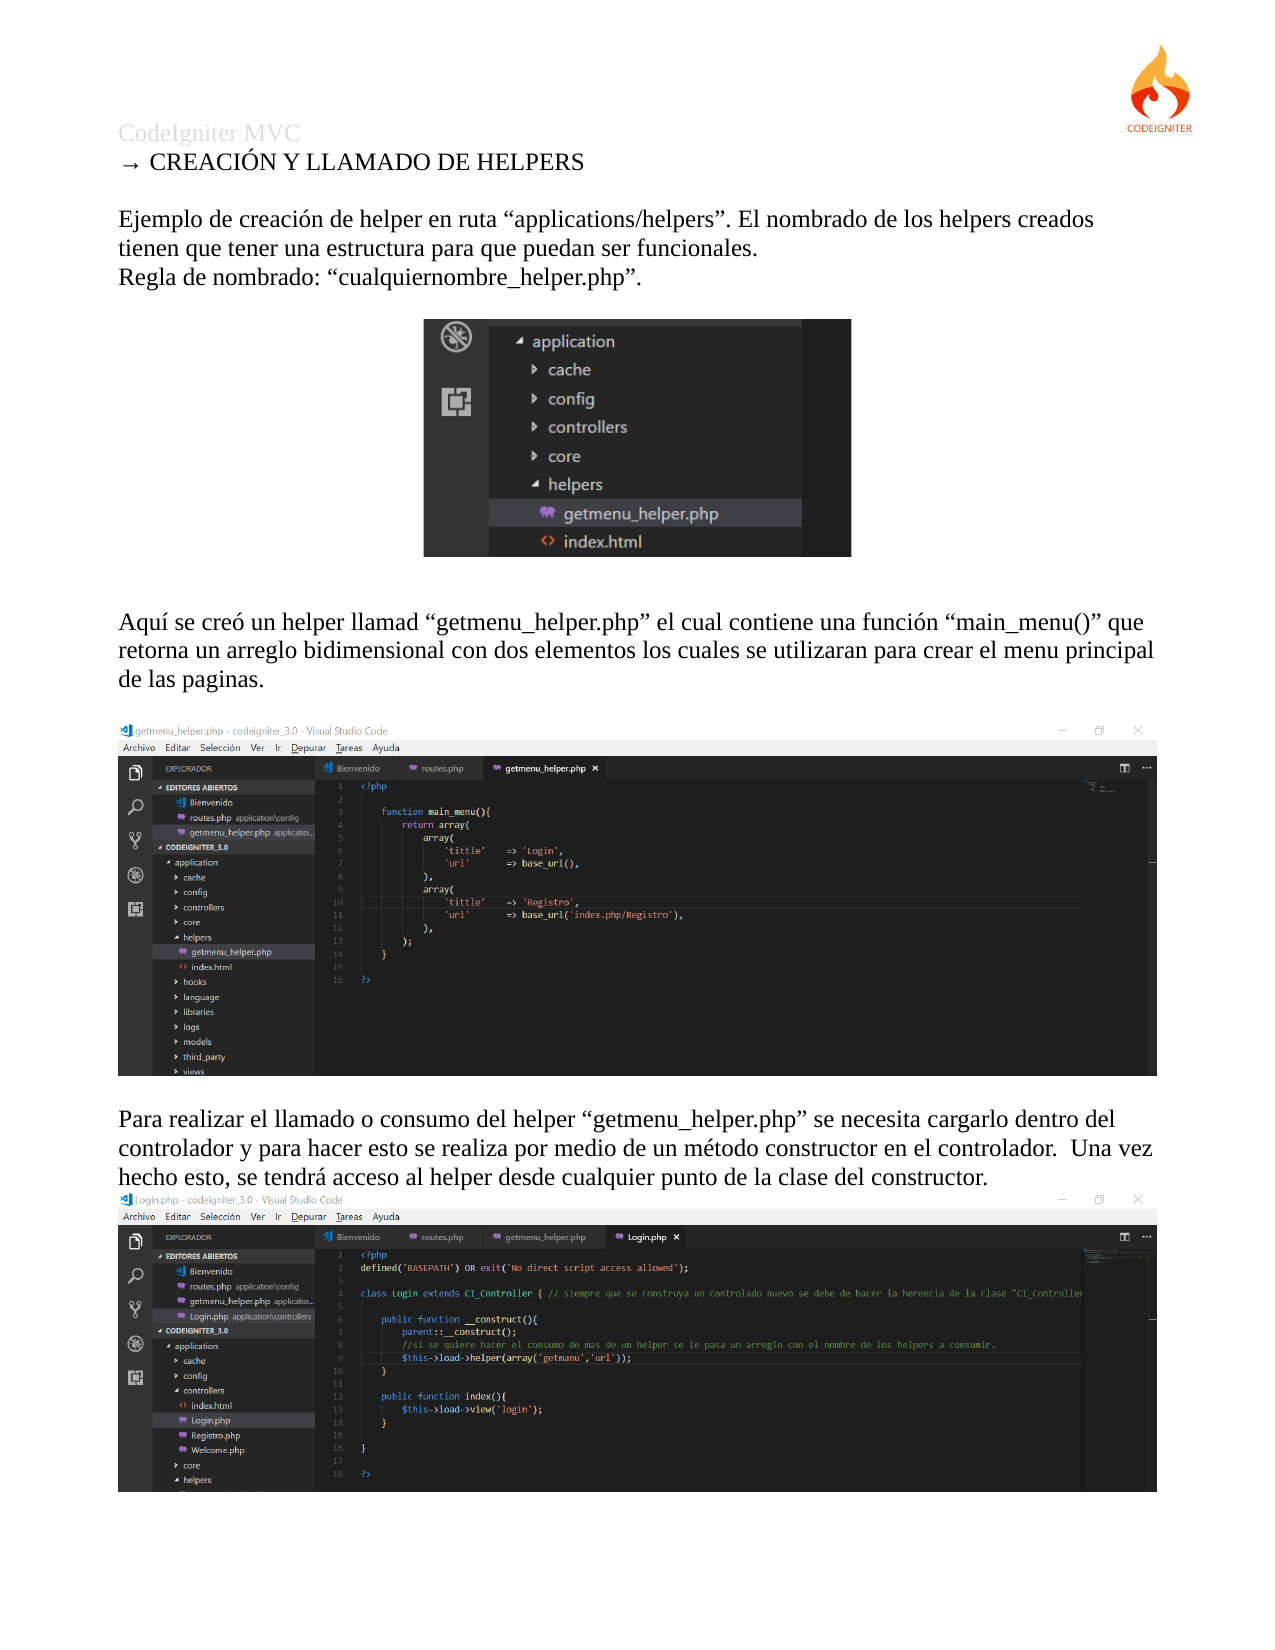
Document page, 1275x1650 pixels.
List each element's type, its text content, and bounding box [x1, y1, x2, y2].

picture [118, 1190, 1157, 1492]
text Ejemplo de creación de helper en ruta “applications/helpers”. El nombrado de los helpers creados tienen que tener una estructura para que puedan ser funcionales. [118, 204, 1157, 262]
picture [118, 721, 1157, 1076]
picture [1107, 36, 1213, 142]
text → CREACIÓN Y LLAMADO DE HELPERS [118, 147, 1157, 176]
text Para realizar el llamado o consumo del helper “getmenu_helper.php” se necesita cargarlo dentro del controlador y para hacer esto se realiza por medio de un método constructor en el controlador. Una vez hecho esto, se tendrá acceso al helper desde cualquier punto de la clase del constructor. [118, 1104, 1157, 1190]
picture [423, 319, 852, 557]
text Aquí se creó un helper llamad “getmenu_helper.php” el cual contiene una función “main_menu()” que retorna un arreglo bidimensional con dos elementos los cuales se utilizaran para crear el menu principal de las paginas. [118, 607, 1157, 693]
text Regla de nombrado: “cualquiernombre_helper.php”. [118, 262, 1157, 291]
